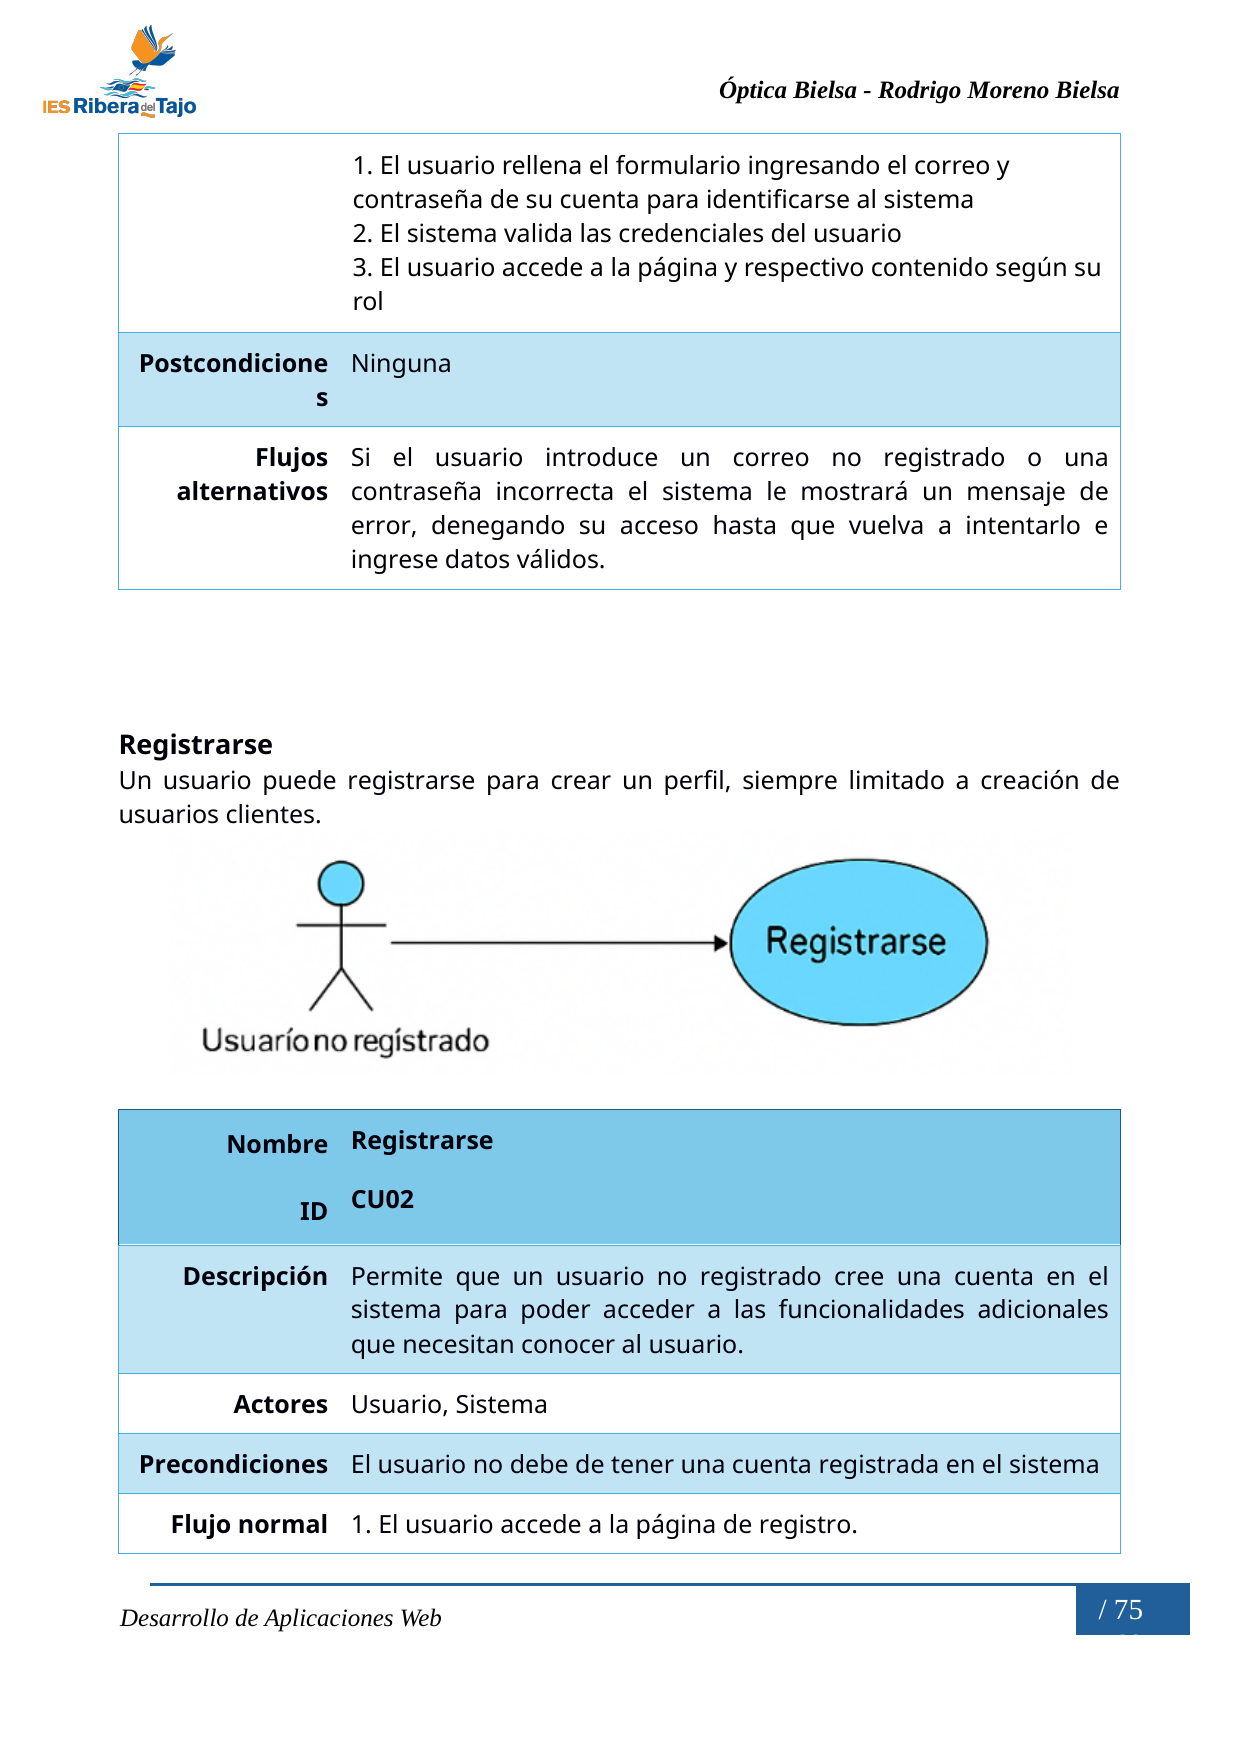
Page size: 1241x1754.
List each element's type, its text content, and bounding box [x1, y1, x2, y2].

table_cell [1109, 134, 1120, 332]
table_cell Actores [119, 1374, 339, 1433]
table_cell Postcondiciones [119, 333, 339, 426]
text Un usuario puede registrarse para crear un perfil, siempre limitado a creación de usuarios clientes. [118, 763, 1122, 831]
table_header Nombre ID [119, 1110, 339, 1244]
table_cell Flujos alternativos [119, 427, 339, 588]
table_cell 1. El usuario accede a la página de registro. [339, 1494, 1120, 1553]
table_cell Permite que un usuario no registrado cree una cuenta en el sistema para poder acceder a las funcionalidades adicionales que necesitan conocer al usuario. [339, 1246, 1120, 1373]
table_cell Usuario, Sistema [339, 1374, 1120, 1433]
table_cell [339, 134, 351, 332]
table_cell Ninguna [339, 333, 1120, 426]
text Registrarse [118, 726, 1122, 763]
table_cell [119, 134, 339, 332]
table_cell Precondiciones [119, 1434, 339, 1493]
table_cell Si el usuario introduce un correo no registrado o una contraseña incorrecta el sistema le mostrará un mensaje de error, denegando su acceso hasta que vuelva a intentarlo e ingrese datos válidos. [339, 427, 1120, 588]
table_header 1. El usuario rellena el formulario ingresando el correo y contraseña de su cuenta para identificarse al sistema 2. El sistema valida las credenciales del usuario 3. El usuario accede a la página y respectivo contenido según su rol [351, 134, 1109, 332]
table_header Registrarse CU02 [339, 1110, 1120, 1244]
table_cell Flujo normal [119, 1494, 339, 1553]
table_cell El usuario no debe de tener una cuenta registrada en el sistema [339, 1434, 1120, 1493]
table_cell Descripción [119, 1246, 339, 1373]
